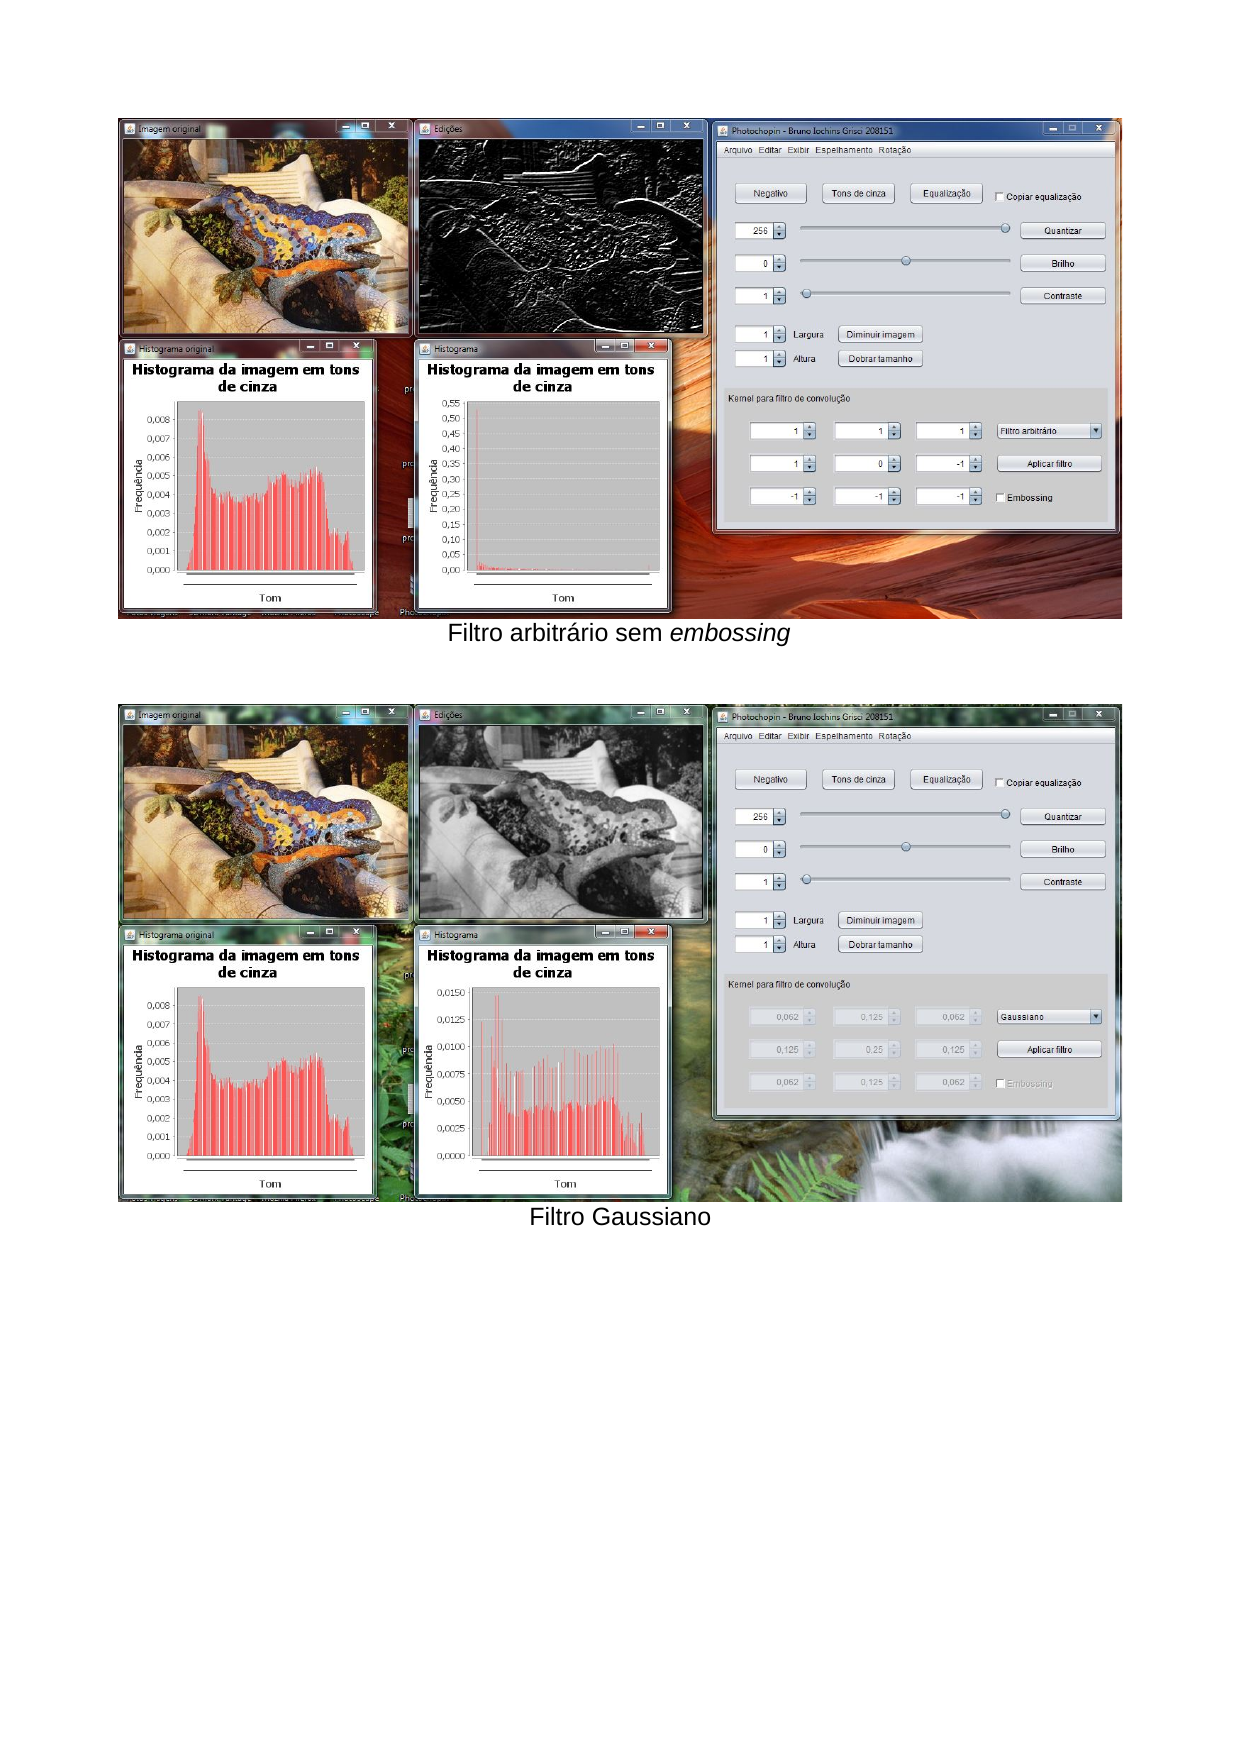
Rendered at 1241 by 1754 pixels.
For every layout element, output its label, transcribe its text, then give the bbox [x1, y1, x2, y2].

picture [118, 118, 1123, 619]
text Filtro arbitrário sem embossing [118, 619, 1122, 647]
text Filtro Gaussiano [118, 1202, 1122, 1231]
picture [118, 704, 1123, 1202]
